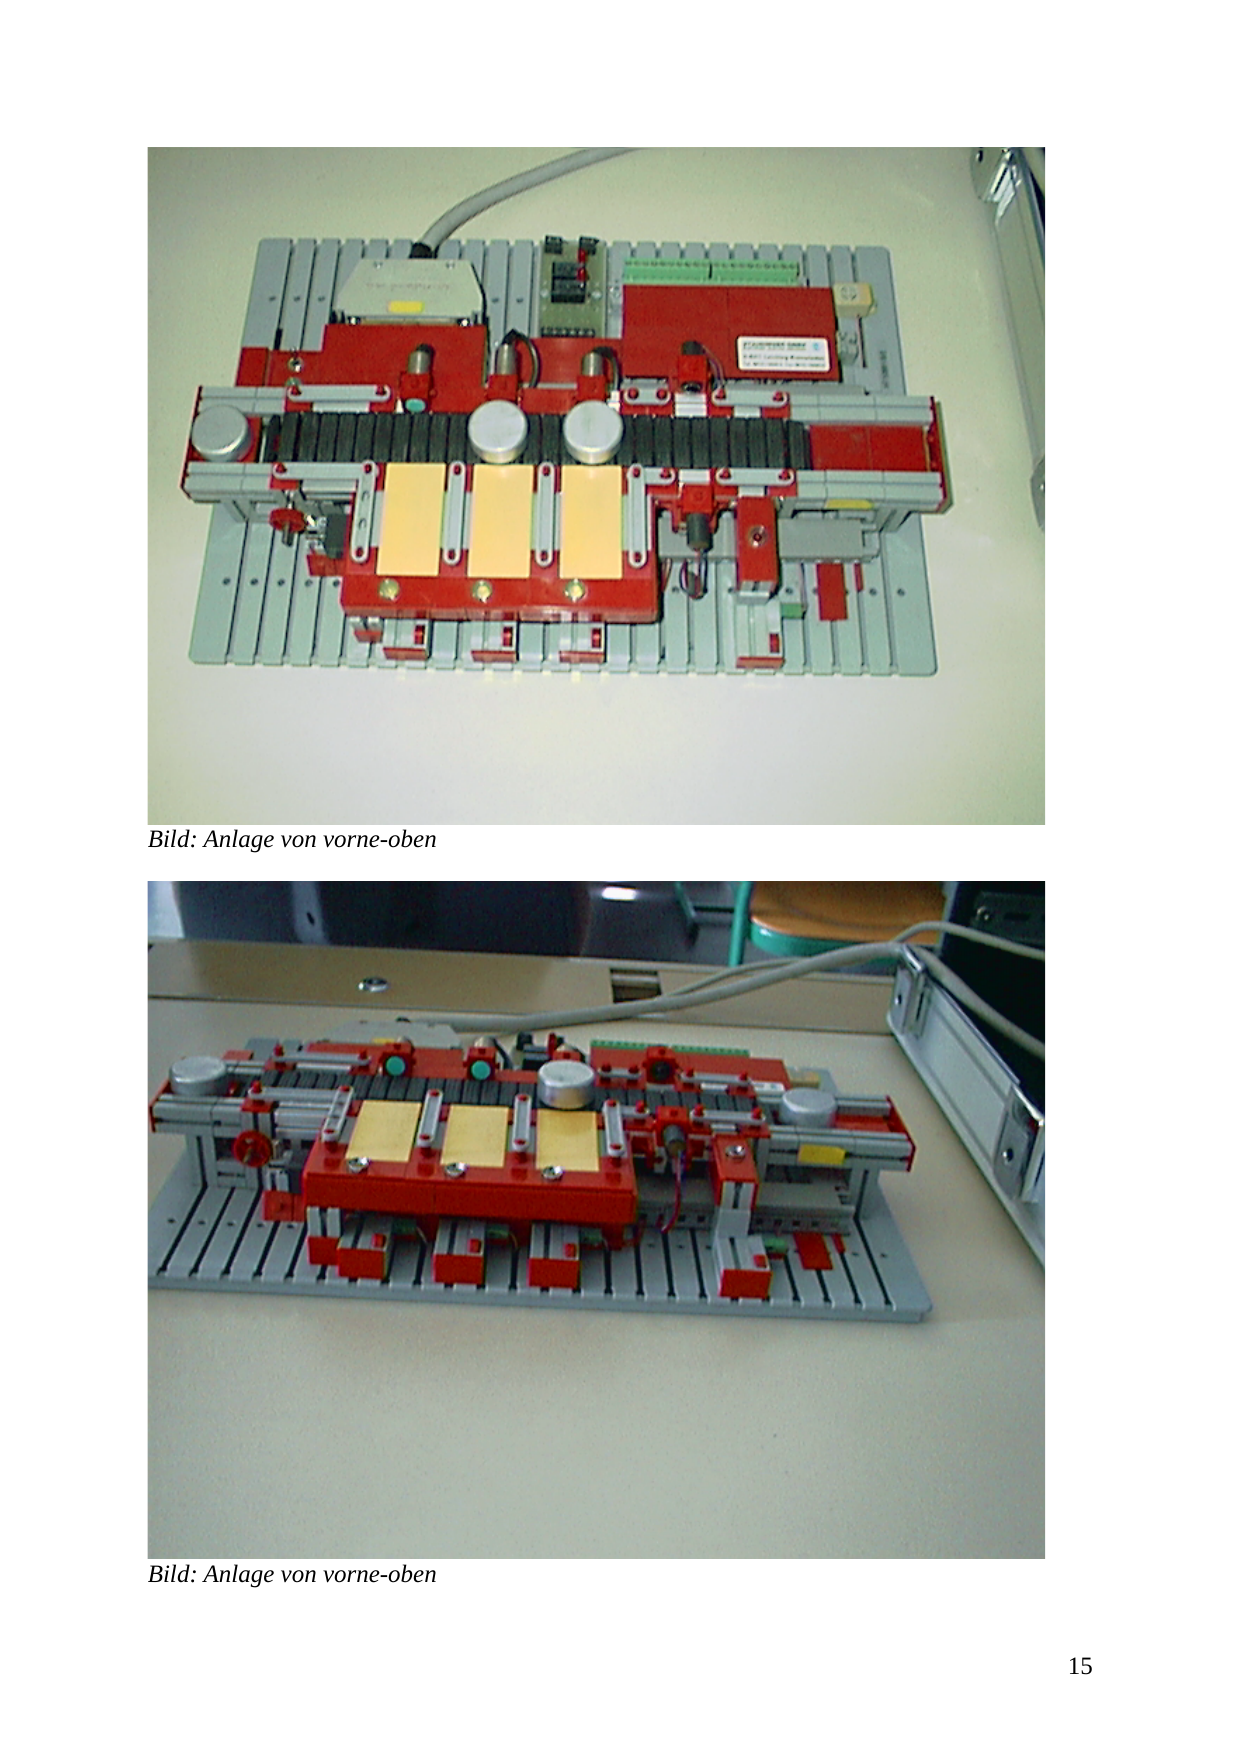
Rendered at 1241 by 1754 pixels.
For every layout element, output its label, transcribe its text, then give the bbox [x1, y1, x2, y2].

text Bild: Anlage von vorne-oben [148, 824, 1093, 853]
picture [147, 881, 1046, 1559]
picture [147, 147, 1046, 825]
text Bild: Anlage von vorne-oben [148, 1559, 1093, 1587]
